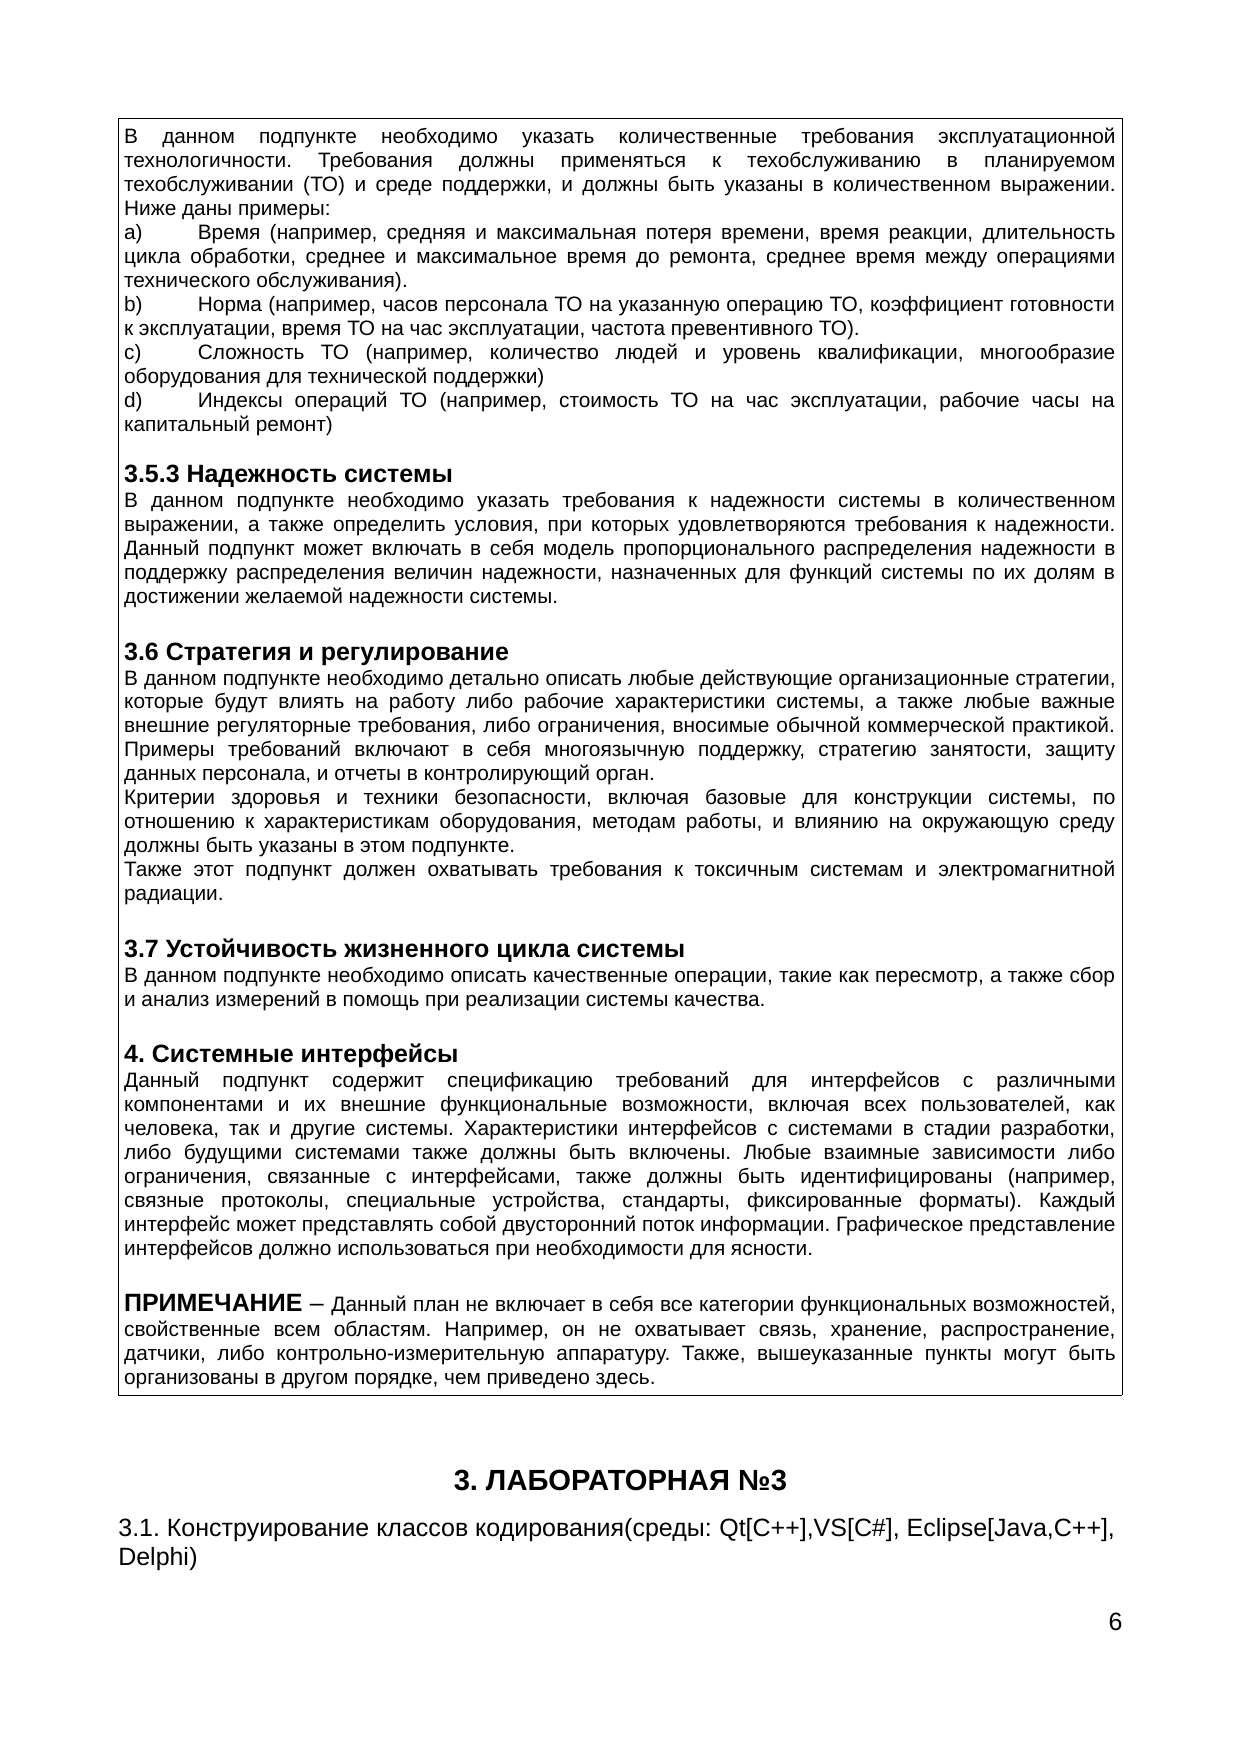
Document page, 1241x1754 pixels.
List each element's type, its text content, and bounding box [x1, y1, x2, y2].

subtitle 3. Лабораторная №3 [118, 1463, 1122, 1496]
text 3.1. Конструирование классов кодирования(среды: Qt[C++],VS[C#], Eclipse[Java,C++], Delphi) [118, 1513, 1122, 1571]
table_header В данном подпункте необходимо указать количественные требования эксплуатационной технологичности. Требования должны применяться к техобслуживанию в планируемом техобслуживании (ТО) и среде поддержки, и должны быть указаны в количественном выражении. Ниже даны примеры: a) Время (например, средняя и максимальная потеря времени, время реакции, длительность цикла обработки, среднее и максимальное время до ремонта, среднее время между операциями технического обслуживания). b) Норма (например, часов персонала ТО на указанную операцию ТО, коэффициент готовности к эксплуатации, время ТО на час эксплуатации, частота превентивного ТО). c) Сложность ТО (например, количество людей и уровень квалификации, многообразие оборудования для технической поддержки) d) Индексы операций ТО (например, стоимость ТО на час эксплуатации, рабочие часы на капитальный ремонт) 3.5.3 Надежность системы В данном подпункте необходимо указать требования к надежности системы в количественном выражении, а также определить условия, при которых удовлетворяются требования к надежности. Данный подпункт может включать в себя модель пропорционального распределения надежности в поддержку распределения величин надежности, назначенных для функций системы по их долям в достижении желаемой надежности системы. 3.6 Стратегия и регулирование В данном подпункте необходимо детально описать любые действующие организационные стратегии, которые будут влиять на работу либо рабочие характеристики системы, а также любые важные внешние регуляторные требования, либо ограничения, вносимые обычной коммерческой практикой. Примеры требований включают в себя многоязычную поддержку, стратегию занятости, защиту данных персонала, и отчеты в контролирующий орган. Критерии здоровья и техники безопасности, включая базовые для конструкции системы, по отношению к характеристикам оборудования, методам работы, и влиянию на окружающую среду должны быть указаны в этом подпункте. Также этот подпункт должен охватывать требования к токсичным системам и электромагнитной радиации. 3.7 Устойчивость жизненного цикла системы В данном подпункте необходимо описать качественные операции, такие как пересмотр, а также сбор и анализ измерений в помощь при реализации системы качества. 4. Системные интерфейсы Данный подпункт содержит спецификацию требований для интерфейсов с различными компонентами и их внешние функциональные возможности, включая всех пользователей, как человека, так и другие системы. Характеристики интерфейсов с системами в стадии разработки, либо будущими системами также должны быть включены. Любые взаимные зависимости либо ограничения, связанные с интерфейсами, также должны быть идентифицированы (например, связные протоколы, специальные устройства, стандарты, фиксированные форматы). Каждый интерфейс может представлять собой двусторонний поток информации. Графическое представление интерфейсов должно использоваться при необходимости для ясности. ПРИМЕЧАНИЕ – Данный план не включает в себя все категории функциональных возможностей, свойственные всем областям. Например, он не охватывает связь, хранение, распространение, датчики, либо контрольно-измерительную аппаратуру. Также, вышеуказанные пункты могут быть организованы в другом порядке, чем приведено здесь. [119, 119, 1122, 1395]
